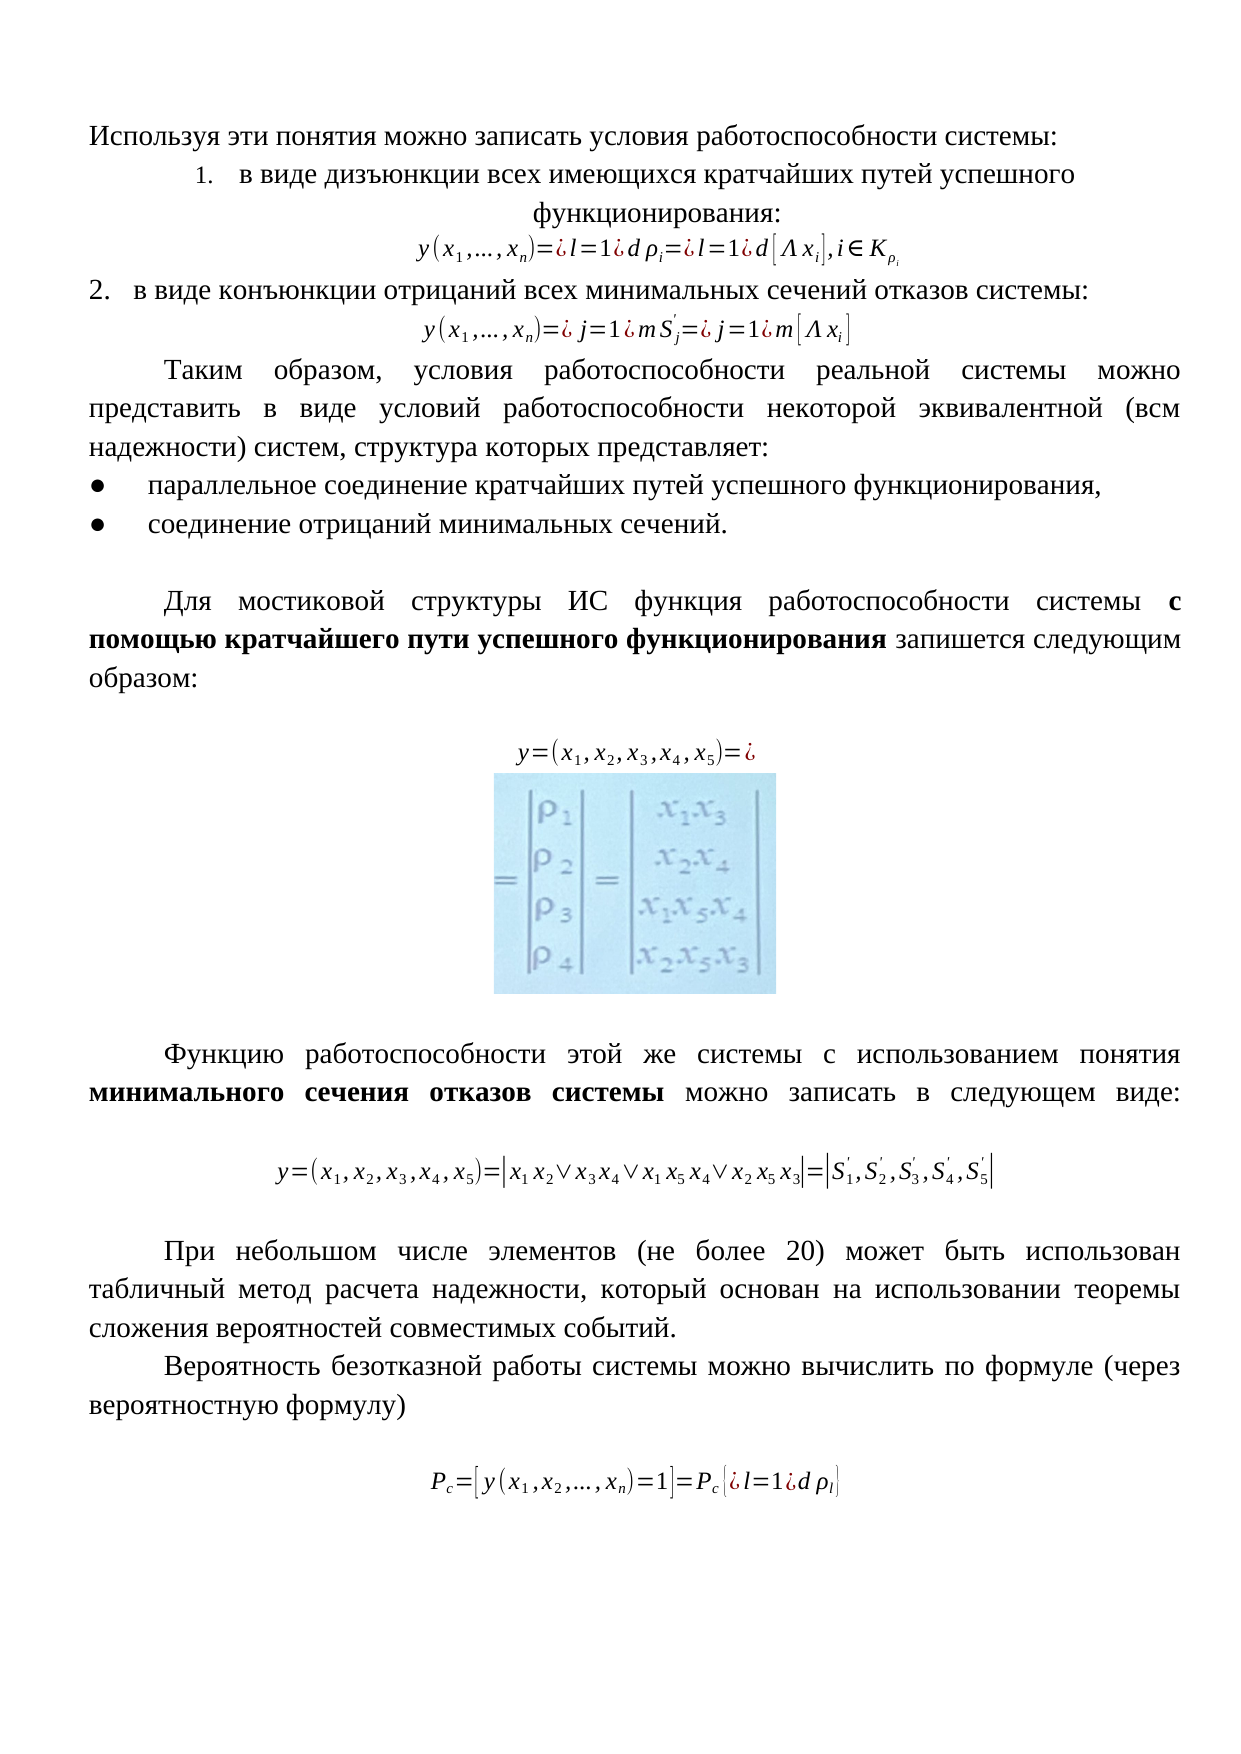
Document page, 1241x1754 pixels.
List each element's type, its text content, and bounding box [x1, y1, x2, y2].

text Для мостиковой структуры ИС функция работоспособности системы с помощью кратчайшего пути успешного функционирования запишется следующим образом: [89, 583, 1181, 694]
text Используя эти понятия можно записать условия работоспособности системы: [89, 118, 1181, 152]
picture [493, 773, 777, 994]
list в виде конъюнкции отрицаний всех минимальных сечений отказов системы: [89, 272, 1181, 306]
text При небольшом числе элементов (не более 20) может быть использован табличный метод расчета надежности, который основан на использовании теоремы сложения вероятностей совместимых событий. [89, 1233, 1181, 1343]
list соединение отрицаний минимальных сечений. [89, 506, 1181, 539]
list в виде дизъюнкции всех имеющихся кратчайших путей успешного функционирования: [89, 157, 1181, 268]
list параллельное соединение кратчайших путей успешного функционирования, [89, 467, 1181, 501]
text Вероятность безотказной работы системы можно вычислить по формуле (через вероятностную формулу) [89, 1348, 1181, 1421]
text Функцию работоспособности этой же системы с использованием понятия минимального сечения отказов системы можно записать в следующем виде: [89, 1036, 1181, 1147]
text Таким образом, условия работоспособности реальной системы можно представить в виде условий работоспособности некоторой эквивалентной (всм надежности) систем, структура которых представляет: [89, 352, 1181, 462]
